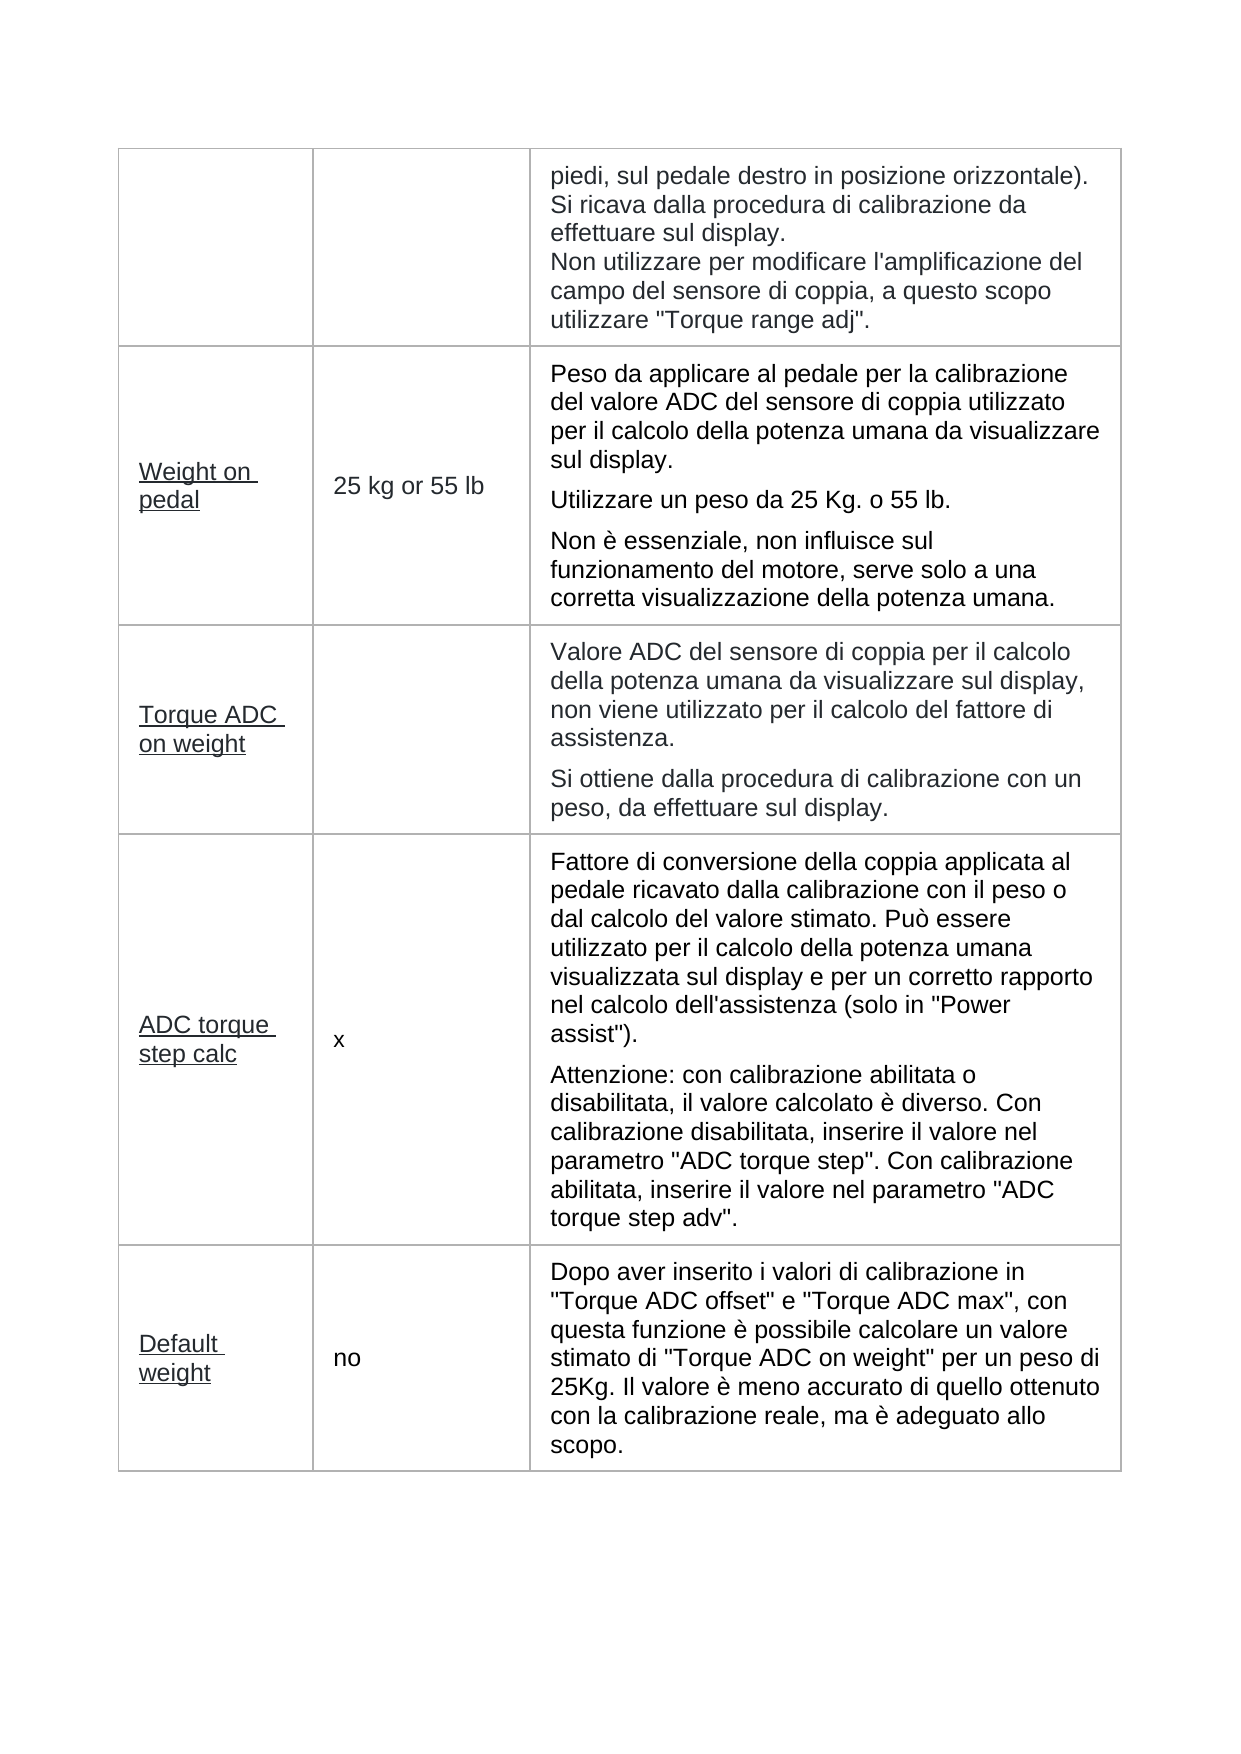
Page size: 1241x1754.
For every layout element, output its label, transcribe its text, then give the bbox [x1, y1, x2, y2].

table_cell Weight on pedal [119, 347, 312, 624]
table_cell Valore ADC del sensore di coppia per il calcolo della potenza umana da visualizzare sul display, non viene utilizzato per il calcolo del fattore di assistenza. Si ottiene dalla procedura di calibrazione con un peso, da effettuare sul display. [531, 626, 1120, 833]
table_cell Peso da applicare al pedale per la calibrazione del valore ADC del sensore di coppia utilizzato per il calcolo della potenza umana da visualizzare sul display. Utilizzare un peso da 25 Kg. o 55 lb. Non è essenziale, non influisce sul funzionamento del motore, serve solo a una corretta visualizzazione della potenza umana. [531, 347, 1120, 624]
table_cell no [314, 1246, 529, 1470]
table_cell Fattore di conversione della coppia applicata al pedale ricavato dalla calibrazione con il peso o dal calcolo del valore stimato. Può essere utilizzato per il calcolo della potenza umana visualizzata sul display e per un corretto rapporto nel calcolo dell'assistenza (solo in "Power assist"). Attenzione: con calibrazione abilitata o disabilitata, il valore calcolato è diverso. Con calibrazione disabilitata, inserire il valore nel parametro "ADC torque step". Con calibrazione abilitata, inserire il valore nel parametro "ADC torque step adv". [531, 835, 1120, 1244]
table_cell ADC torque step calc [119, 835, 312, 1244]
table_cell Default weight [119, 1246, 312, 1470]
table_cell Dopo aver inserito i valori di calibrazione in "Torque ADC offset" e "Torque ADC max", con questa funzione è possibile calcolare un valore stimato di "Torque ADC on weight" per un peso di 25Kg. Il valore è meno accurato di quello ottenuto con la calibrazione reale, ma è adeguato allo scopo. [531, 1246, 1120, 1470]
table_cell piedi, sul pedale destro in posizione orizzontale). Si ricava dalla procedura di calibrazione da effettuare sul display. Non utilizzare per modificare l'amplificazione del campo del sensore di coppia, a questo scopo utilizzare "Torque range adj". [531, 149, 1120, 345]
table_cell Torque ADC on weight [119, 626, 312, 833]
table_cell x [314, 835, 529, 1244]
table_cell [119, 149, 312, 345]
table_cell 25 kg or 55 lb [314, 347, 529, 624]
table_cell [314, 626, 529, 833]
table_cell [314, 149, 529, 345]
